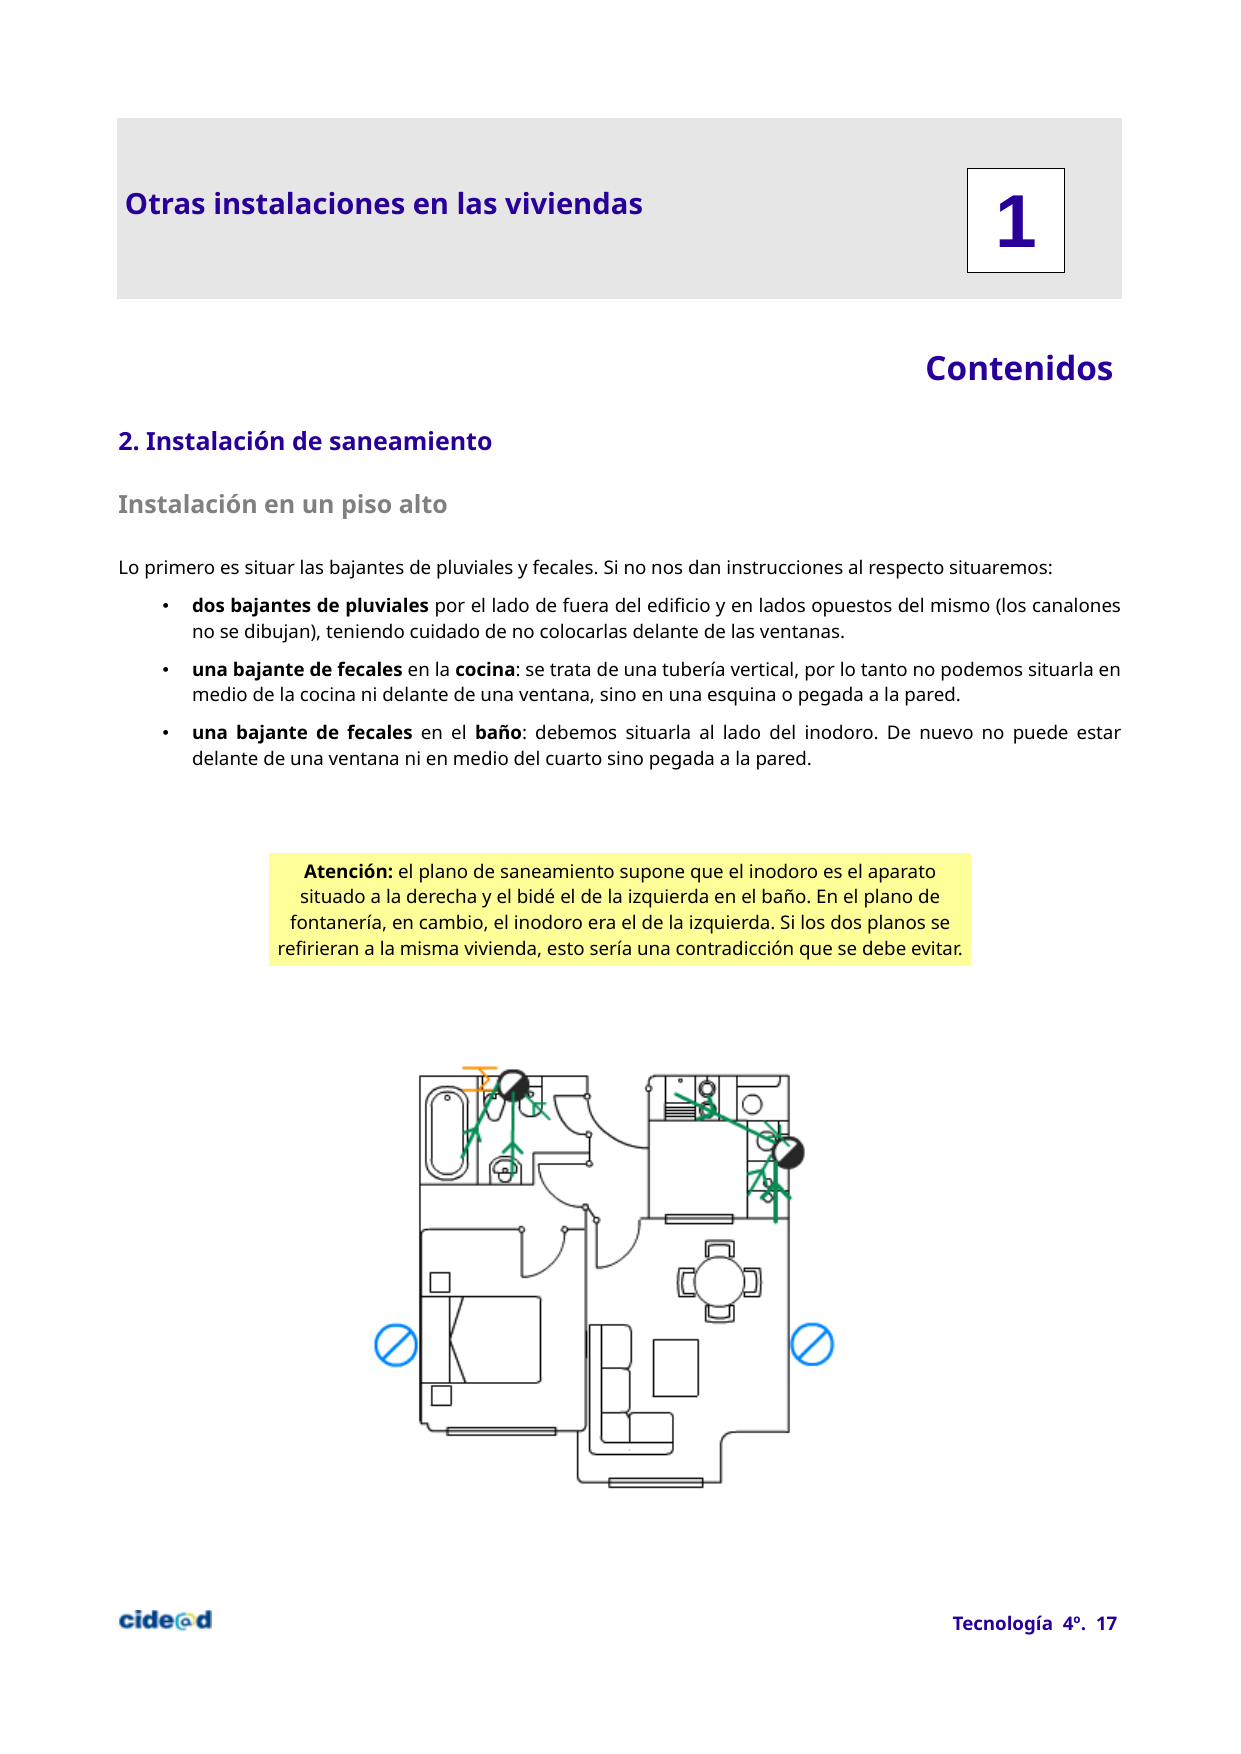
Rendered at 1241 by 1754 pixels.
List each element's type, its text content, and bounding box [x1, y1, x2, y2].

table_header Otras instalaciones en las viviendas [117, 118, 1122, 299]
text Lo primero es situar las bajantes de pluviales y fecales. Si no nos dan instrucciones al respecto situaremos: [118, 554, 1122, 580]
table_header Atención: el plano de saneamiento supone que el inodoro es el aparato situado a la derecha y el bidé el de la izquierda en el baño. En el plano de fontanería, en cambio, el inodoro era el de la izquierda. Si los dos planos se refirieran a la misma vivienda, esto sería una contradicción que se debe evitar. [269, 853, 971, 966]
text 2. Instalación de saneamiento [118, 424, 1122, 458]
list una bajante de fecales en la cocina: se trata de una tubería vertical, por lo tanto no podemos situarla en medio de la cocina ni delante de una ventana, sino en una esquina o pegada a la pared. [162, 656, 1122, 707]
list dos bajantes de pluviales por el lado de fuera del edificio y en lados opuestos del mismo (los canalones no se dibujan), teniendo cuidado de no colocarlas delante de las ventanas. [162, 593, 1122, 644]
list una bajante de fecales en el baño: debemos situarla al lado del inodoro. De nuevo no puede estar delante de una ventana ni en medio del cuarto sino pegada a la pared. [162, 720, 1122, 771]
text Contenidos [118, 344, 1122, 390]
picture [118, 1610, 212, 1632]
picture [348, 1029, 857, 1524]
text Instalación en un piso alto [118, 486, 1122, 521]
